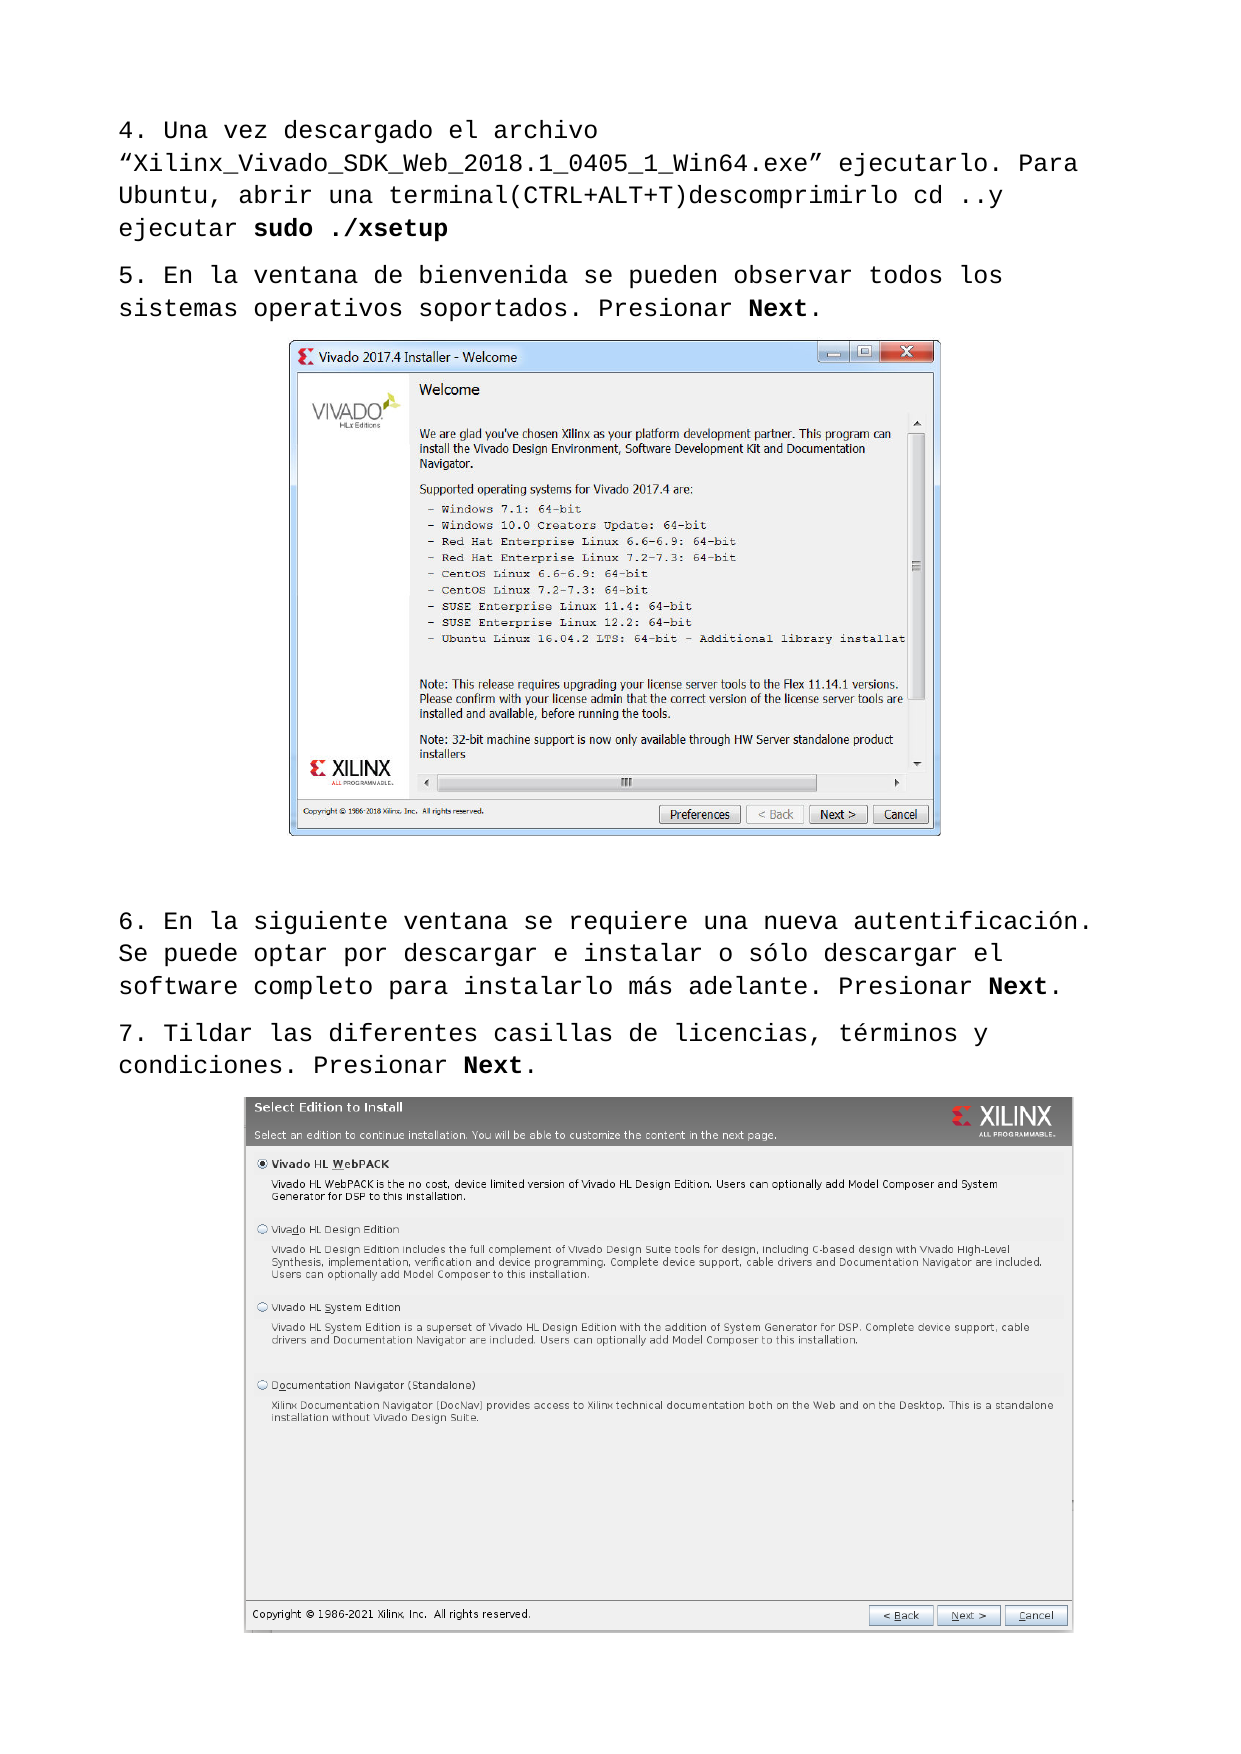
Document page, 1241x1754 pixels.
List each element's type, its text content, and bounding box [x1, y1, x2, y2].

text 6. En la siguiente ventana se requiere una nueva autentificación. Se puede optar por descargar e instalar o sólo descargar el software completo para instalarlo más adelante. Presionar Next. [118, 908, 1122, 1002]
text 5. En la ventana de bienvenida se pueden observar todos los sistemas operativos soportados. Presionar Next. [118, 263, 1122, 323]
text 7. Tildar las diferentes casillas de licencias, términos y condiciones. Presionar Next. [118, 1021, 1122, 1081]
picture [287, 337, 941, 836]
picture [243, 1097, 1074, 1633]
text 4. Una vez descargado el archivo “Xilinx_Vivado_SDK_Web_2018.1_0405_1_Win64.exe” ejecutarlo. Para Ubuntu, abrir una terminal(CTRL+ALT+T)descomprimirlo cd ..y ejecutar sudo ./xsetup [118, 118, 1122, 244]
